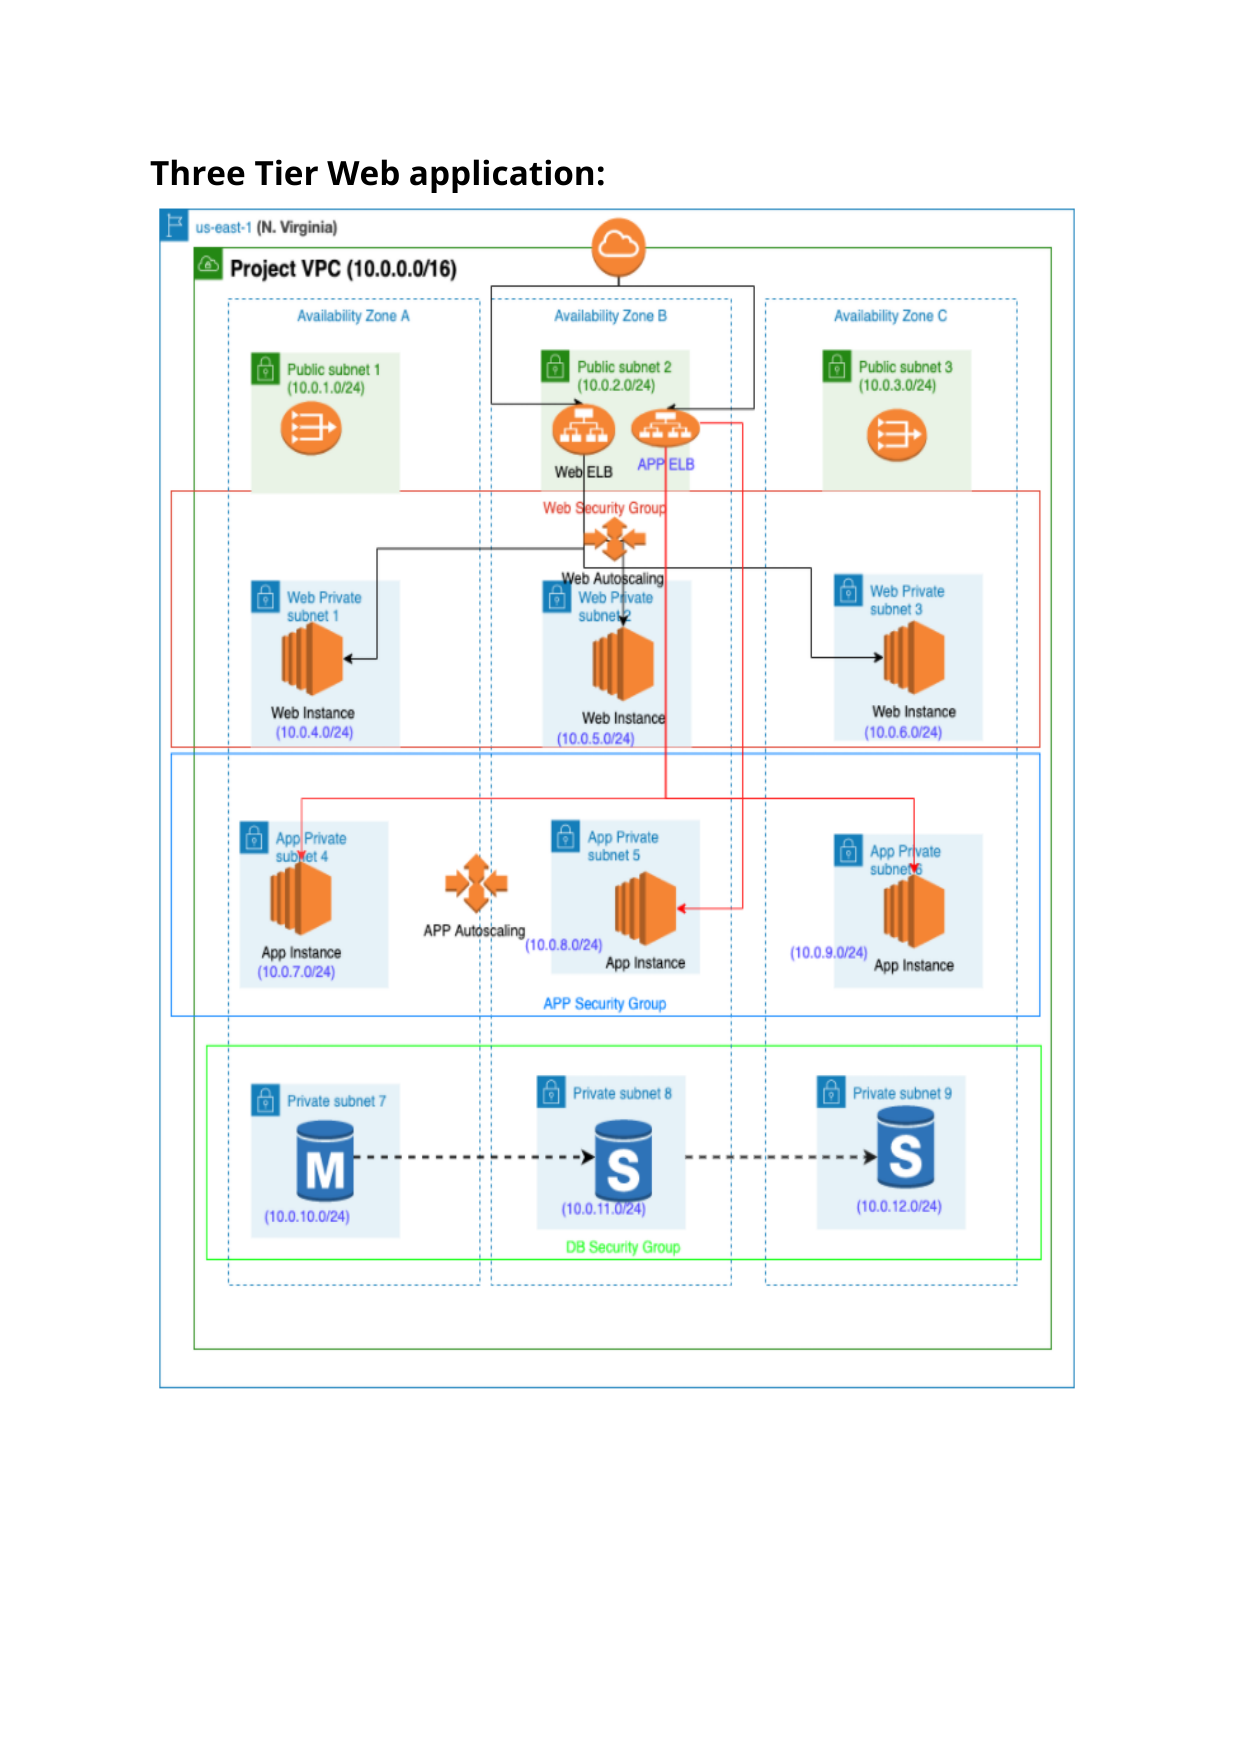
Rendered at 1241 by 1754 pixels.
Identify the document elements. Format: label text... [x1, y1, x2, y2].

subtitle Three Tier Web application: [150, 150, 1090, 195]
